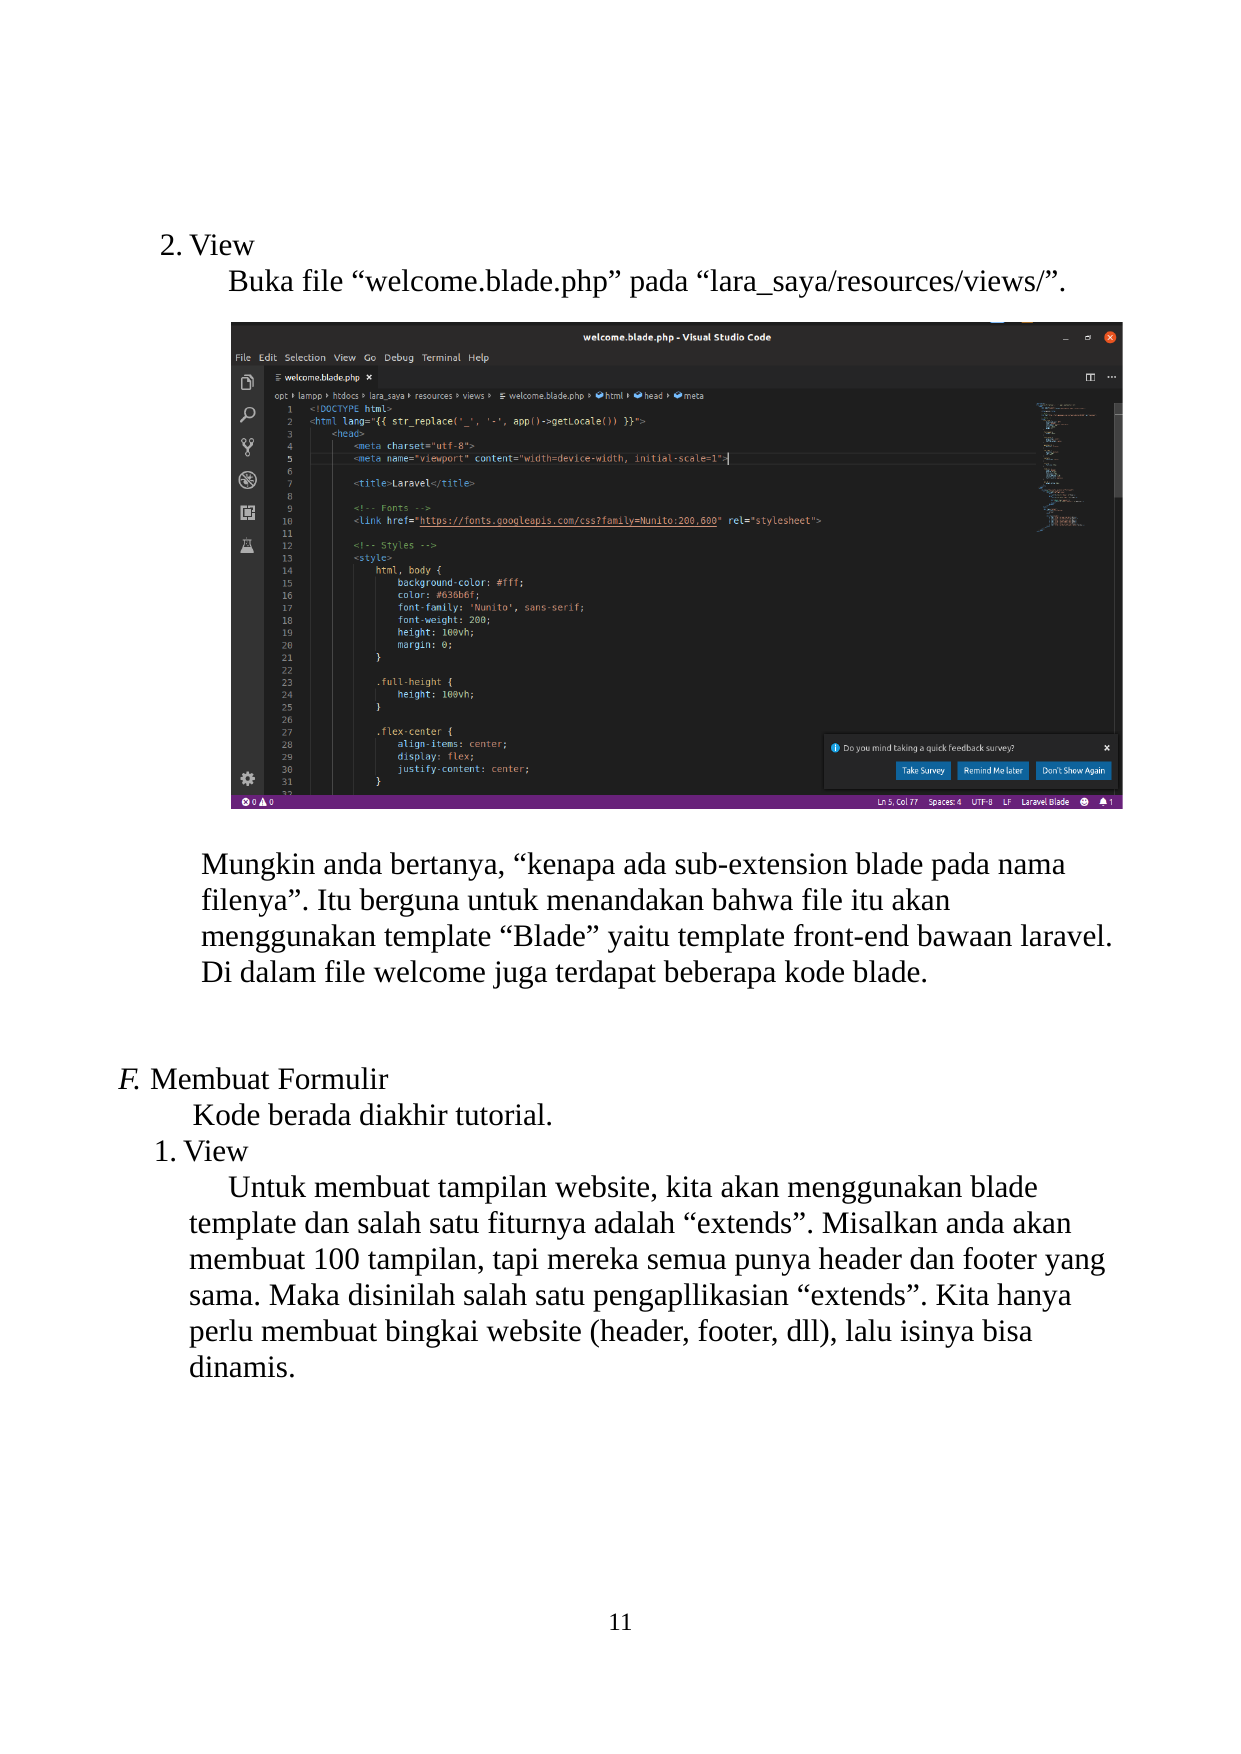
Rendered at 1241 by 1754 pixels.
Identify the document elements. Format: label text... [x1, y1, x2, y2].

list Membuat Formulir [118, 1061, 1122, 1097]
list Buka file “welcome.blade.php” pada “lara_saya/resources/views/”. [189, 262, 1122, 298]
list View [153, 1132, 1122, 1168]
list View [159, 226, 1122, 262]
list Untuk membuat tampilan website, kita akan menggunakan blade template dan salah satu fiturnya adalah “extends”. Misalkan anda akan membuat 100 tampilan, tapi mereka semua punya header dan footer yang sama. Maka disinilah salah satu pengapllikasian “extends”. Kita hanya perlu membuat bingkai website (header, footer, dll), lalu isinya bisa dinamis. [189, 1168, 1122, 1384]
text Di dalam file welcome juga terdapat beberapa kode blade. [201, 953, 1122, 989]
list Kode berada diakhir tutorial. [153, 1097, 1122, 1132]
text Mungkin anda bertanya, “kenapa ada sub-extension blade pada nama filenya”. Itu berguna untuk menandakan bahwa file itu akan menggunakan template “Blade” yaitu template front-end bawaan laravel. [201, 845, 1122, 953]
picture [231, 322, 1123, 809]
